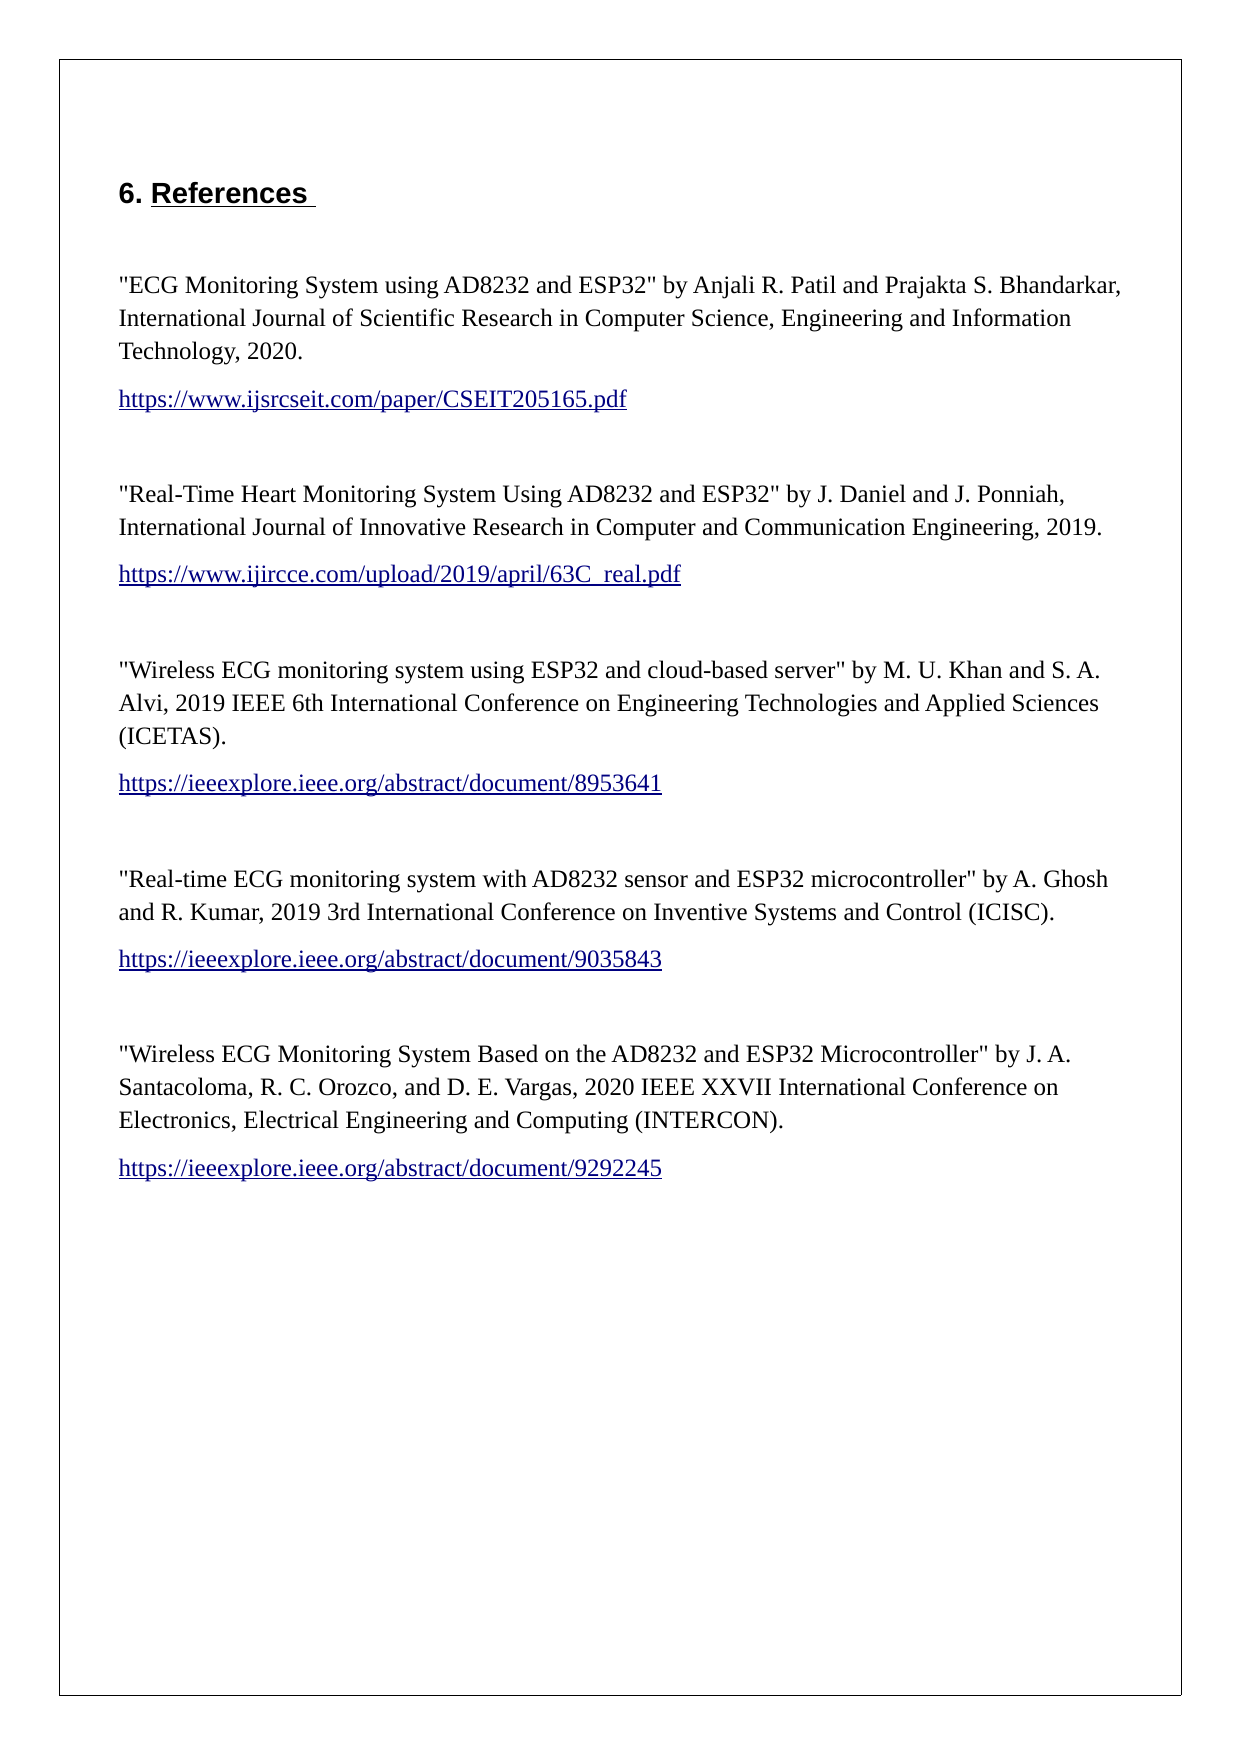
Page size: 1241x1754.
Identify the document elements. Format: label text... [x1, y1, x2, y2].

text "ECG Monitoring System using AD8232 and ESP32" by Anjali R. Patil and Prajakta S. Bhandarkar, International Journal of Scientific Research in Computer Science, Engineering and Information Technology, 2020. [118, 270, 1122, 365]
text "Real-Time Heart Monitoring System Using AD8232 and ESP32" by J. Daniel and J. Ponniah, International Journal of Innovative Research in Computer and Communication Engineering, 2019. [118, 479, 1122, 541]
text https://ieeexplore.ieee.org/abstract/document/8953641 [118, 768, 1122, 797]
text https://ieeexplore.ieee.org/abstract/document/9035843 [118, 944, 1122, 973]
text https://www.ijsrcseit.com/paper/CSEIT205165.pdf [118, 384, 1122, 412]
text "Wireless ECG Monitoring System Based on the AD8232 and ESP32 Microcontroller" by J. A. Santacoloma, R. C. Orozco, and D. E. Vargas, 2020 IEEE XXVII International Conference on Electronics, Electrical Engineering and Computing (INTERCON). [118, 1039, 1122, 1134]
text "Wireless ECG monitoring system using ESP32 and cloud-based server" by M. U. Khan and S. A. Alvi, 2019 IEEE 6th International Conference on Engineering Technologies and Applied Sciences (ICETAS). [118, 655, 1122, 749]
subtitle 6. References [118, 176, 1122, 210]
text https://ieeexplore.ieee.org/abstract/document/9292245 [118, 1153, 1122, 1182]
text https://www.ijircce.com/upload/2019/april/63C_real.pdf [118, 559, 1122, 588]
text "Real-time ECG monitoring system with AD8232 sensor and ESP32 microcontroller" by A. Ghosh and R. Kumar, 2019 3rd International Conference on Inventive Systems and Control (ICISC). [118, 864, 1122, 925]
